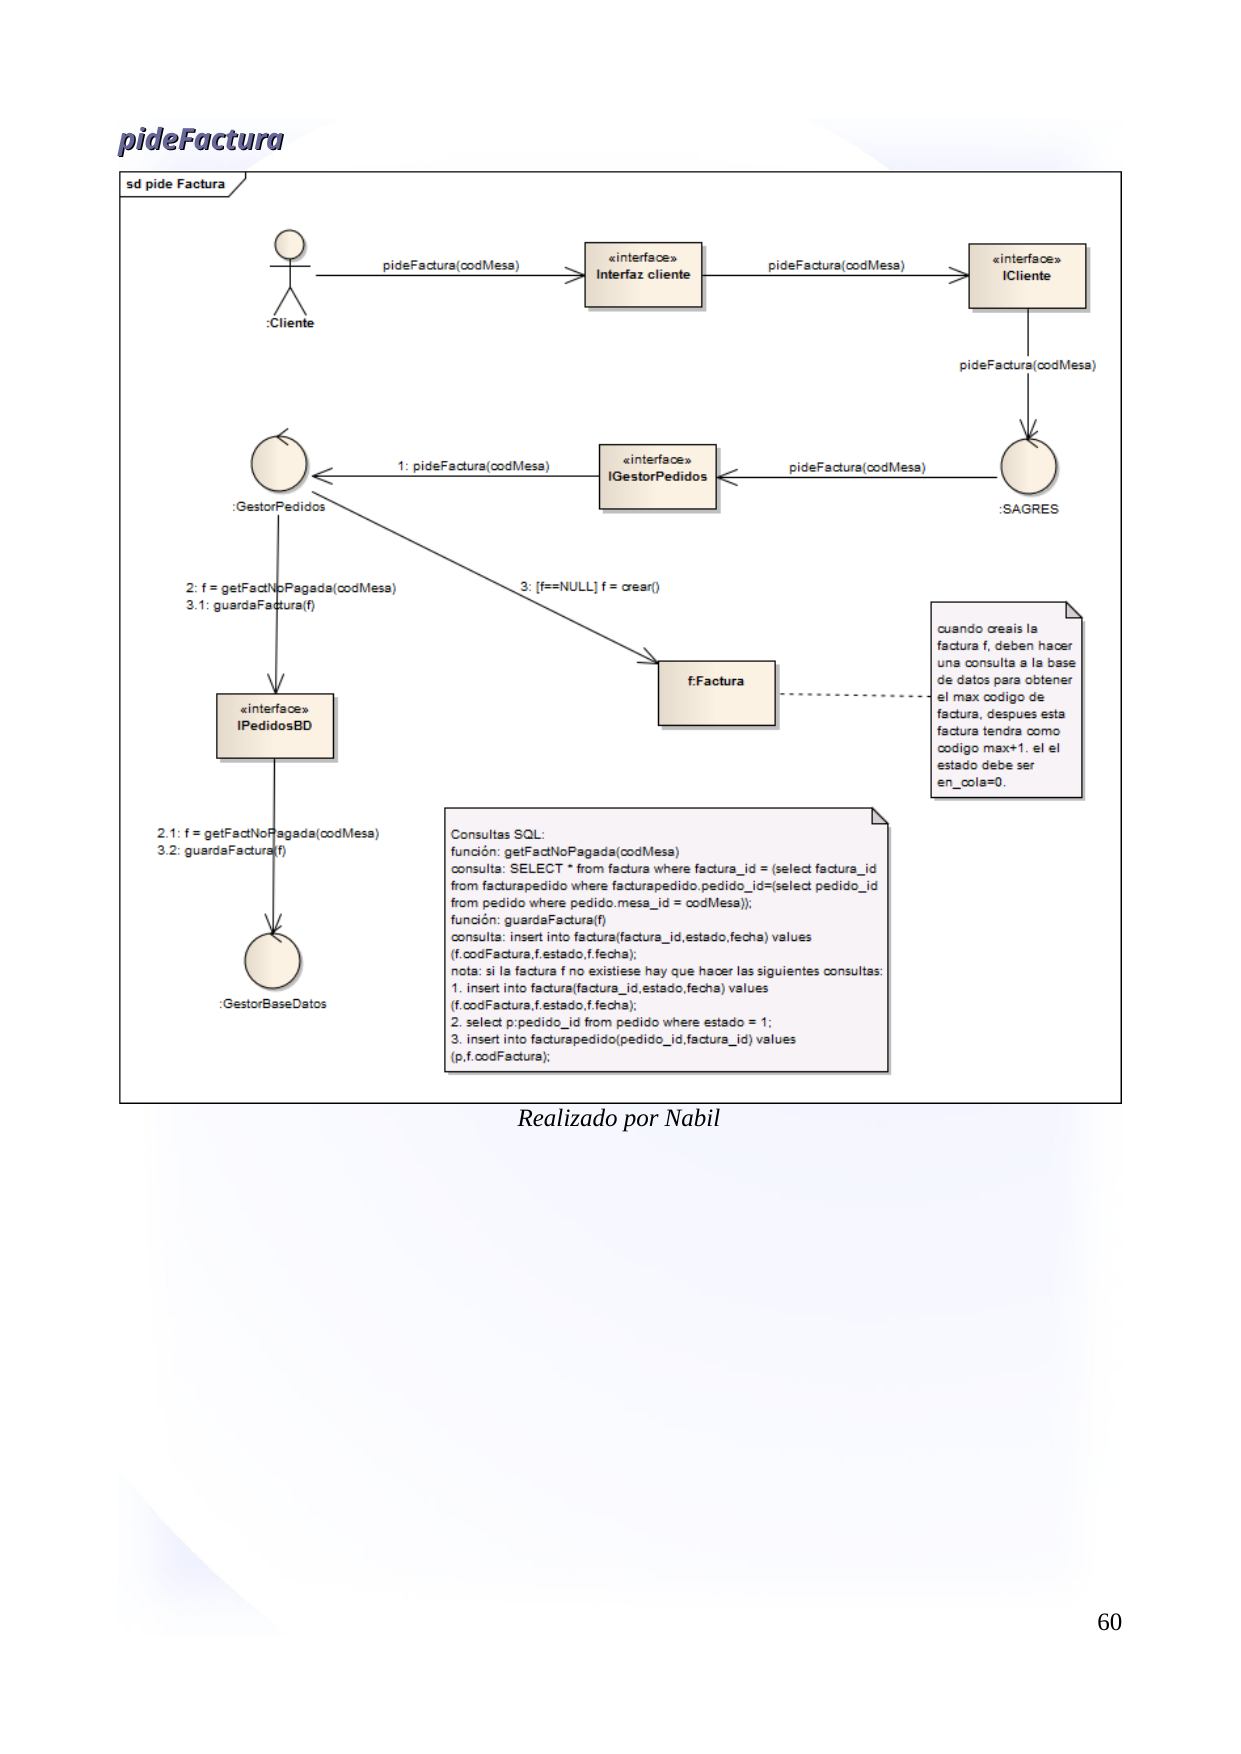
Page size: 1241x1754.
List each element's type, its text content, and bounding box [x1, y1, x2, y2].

subtitle pideFactura [118, 118, 1122, 158]
picture [118, 1132, 1122, 1636]
text Realizado por Nabil [118, 1104, 1122, 1132]
picture [118, 158, 1122, 1104]
